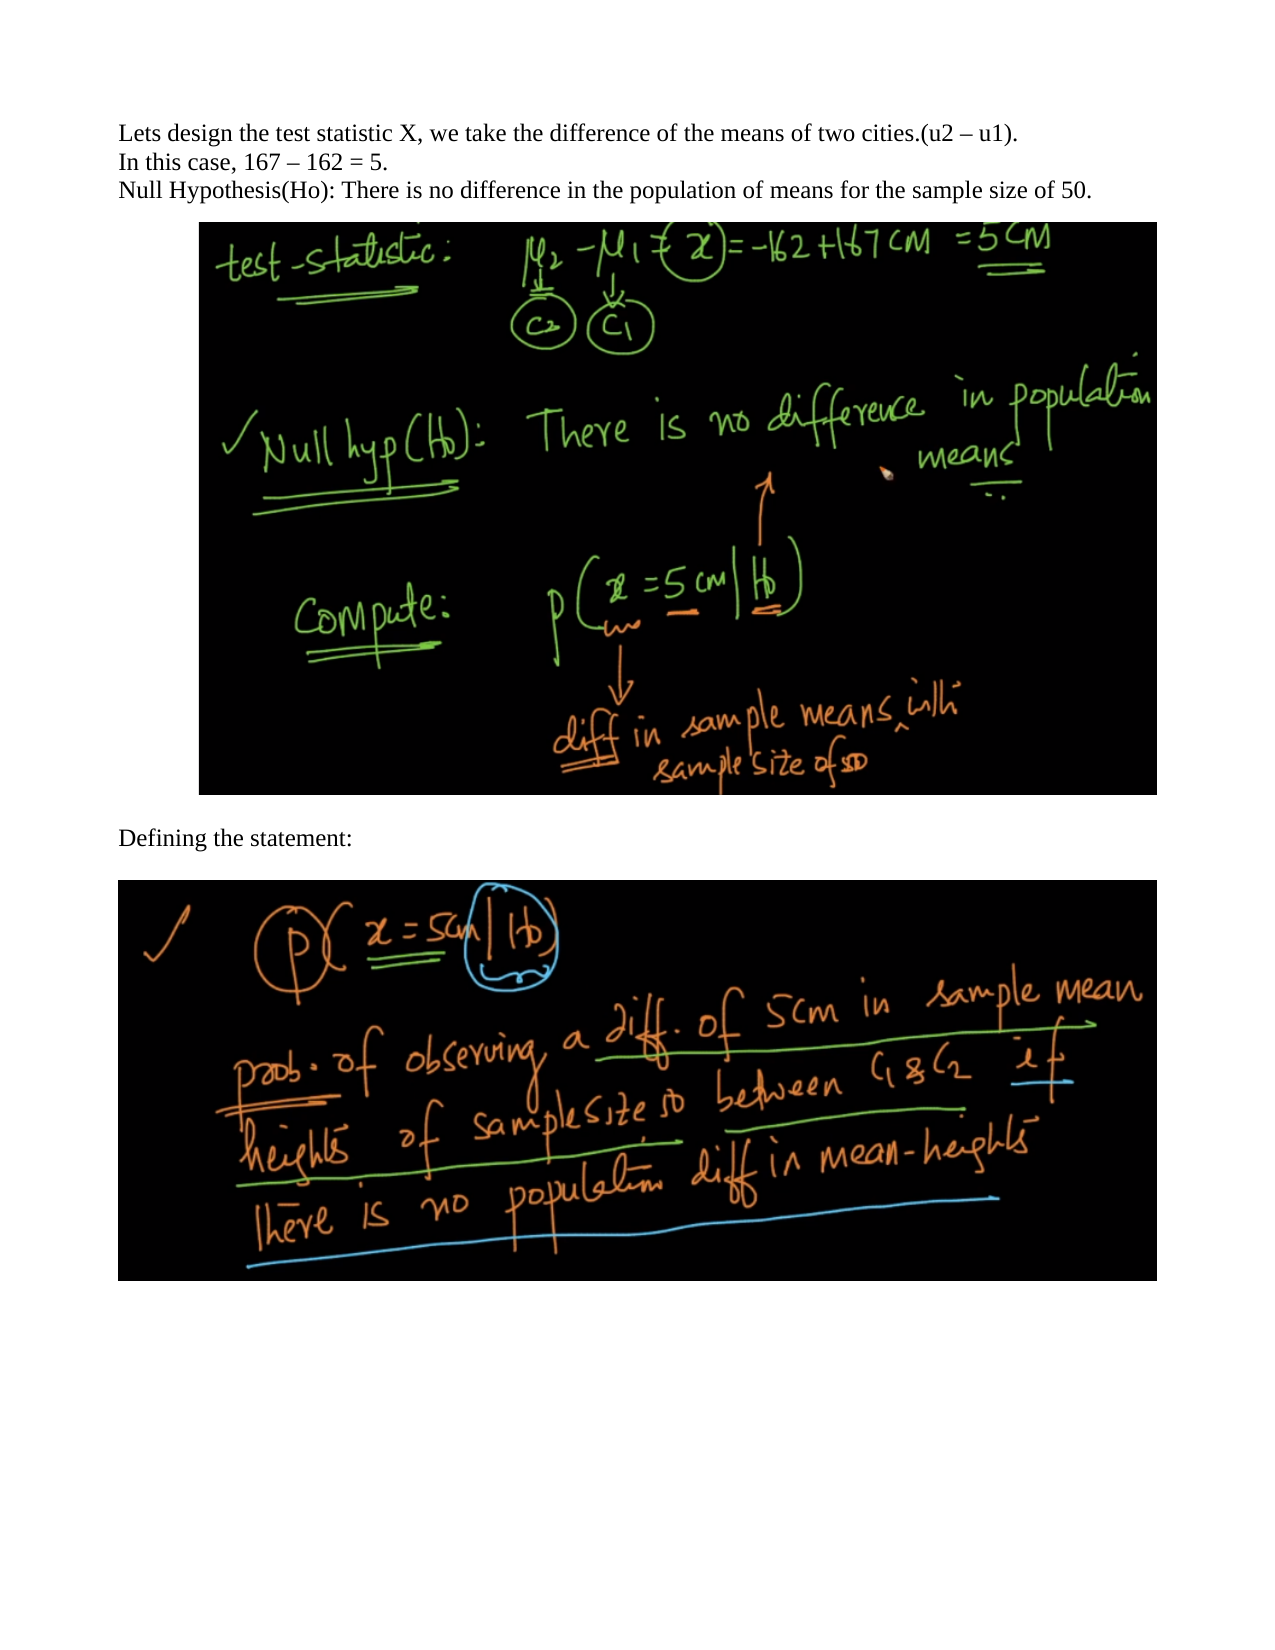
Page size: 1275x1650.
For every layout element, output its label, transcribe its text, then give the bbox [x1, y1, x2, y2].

text Defining the statement: [118, 823, 1157, 852]
text In this case, 167 – 162 = 5. [118, 147, 1157, 176]
picture [198, 222, 1157, 795]
picture [118, 880, 1157, 1281]
text Null Hypothesis(Ho): There is no difference in the population of means for the sample size of 50. [118, 176, 1157, 204]
text Lets design the test statistic X, we take the difference of the means of two cities.(u2 – u1). [118, 118, 1157, 147]
